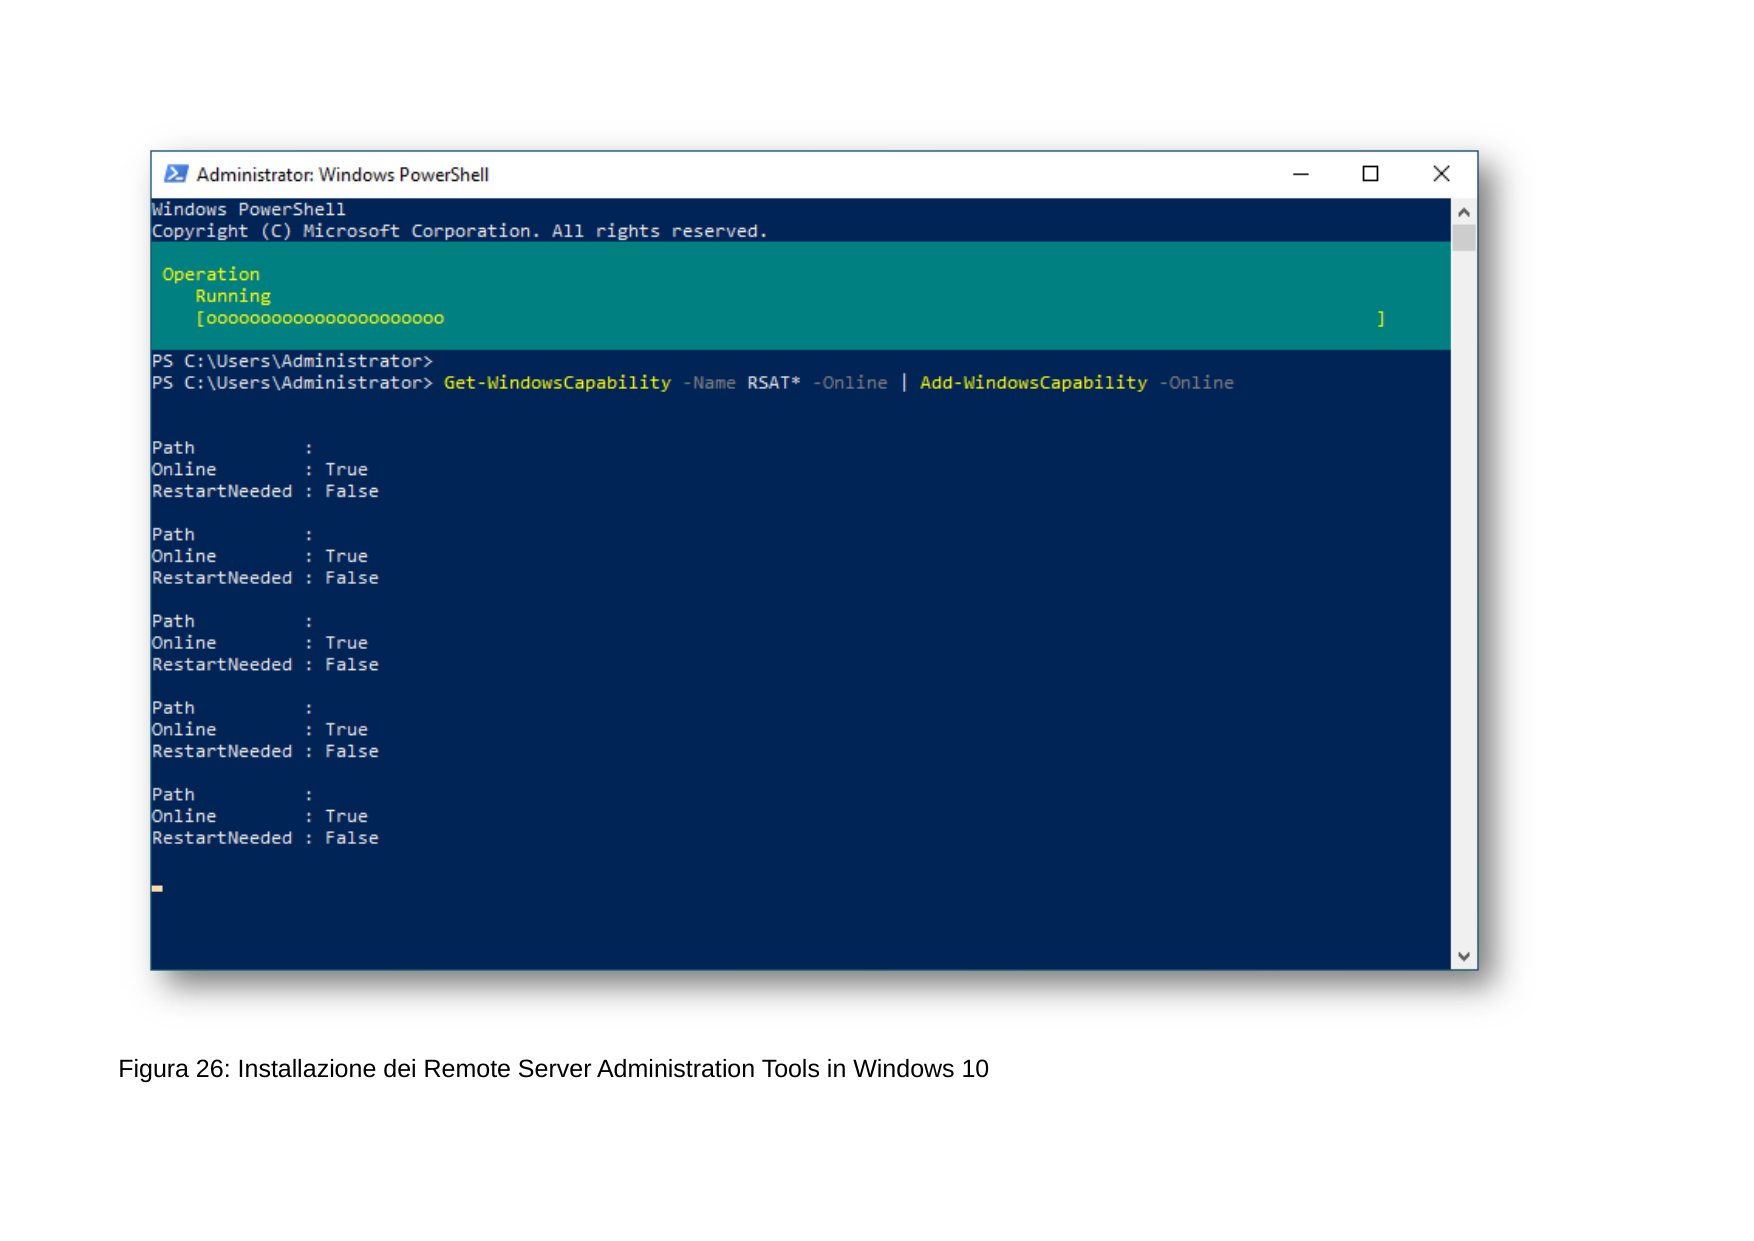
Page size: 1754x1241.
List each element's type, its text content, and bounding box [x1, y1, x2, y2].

picture [118, 118, 1544, 1036]
text Figura 26: Installazione dei Remote Server Administration Tools in Windows 10 [118, 1054, 1636, 1083]
